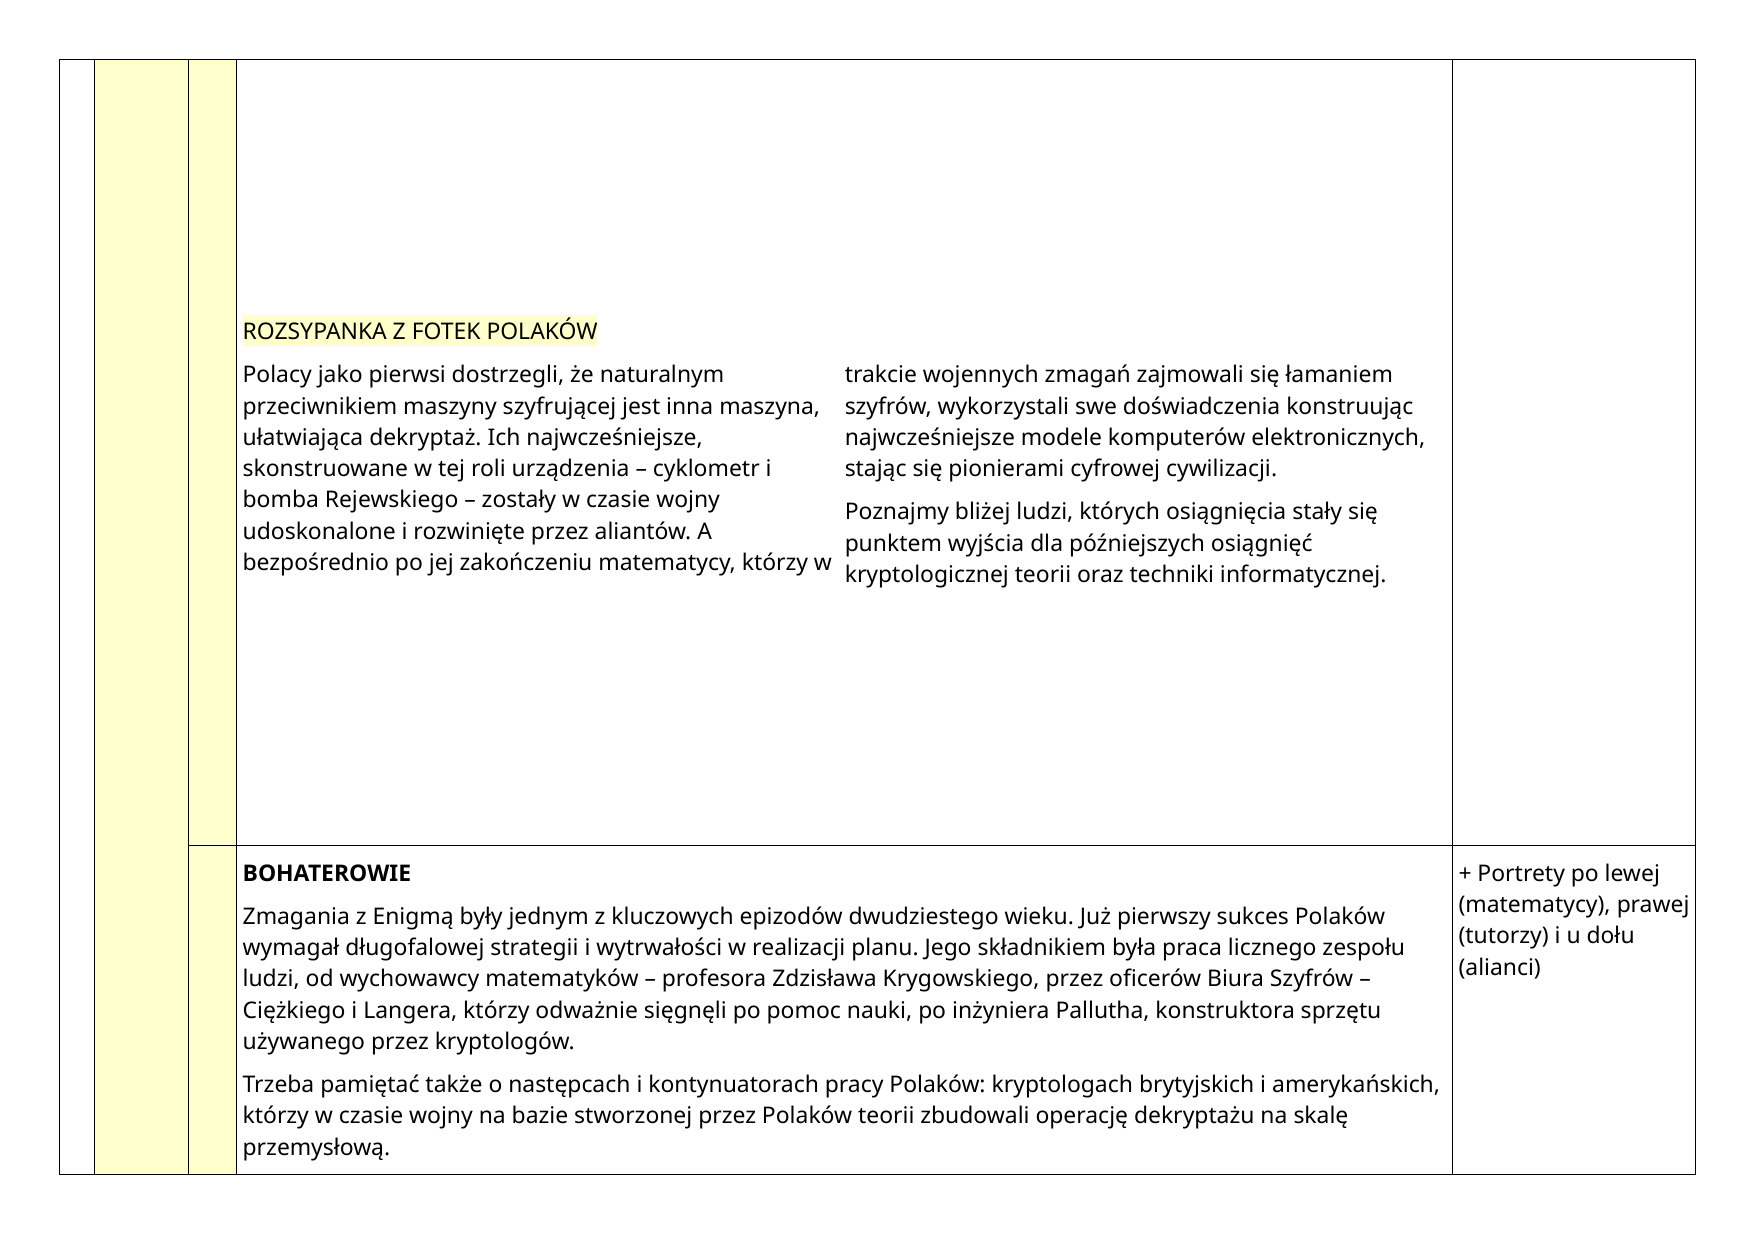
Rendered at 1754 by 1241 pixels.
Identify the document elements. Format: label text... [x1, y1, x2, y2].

table_cell BOHATEROWIE Zmagania z Enigmą były jednym z kluczowych epizodów dwudziestego wieku. Już pierwszy sukces Polaków wymagał długofalowej strategii i wytrwałości w realizacji planu. Jego składnikiem była praca licznego zespołu ludzi, od wychowawcy matematyków – profesora Zdzisława Krygowskiego, przez oficerów Biura Szyfrów – Ciężkiego i Langera, którzy odważnie sięgnęli po pomoc nauki, po inżyniera Pallutha, konstruktora sprzętu używanego przez kryptologów. Trzeba pamiętać także o następcach i kontynuatorach pracy Polaków: kryptologach brytyjskich i amerykańskich, którzy w czasie wojny na bazie stworzonej przez Polaków teorii zbudowali operację dekryptażu na skalę przemysłową. [237, 846, 1452, 1173]
table_cell Ściana lewa wewnątrz [60, 60, 94, 1173]
table_cell ROZSYPANKA Z FOTEK POLAKÓW Polacy jako pierwsi dostrzegli, że naturalnym przeciwnikiem maszyny szyfrującej jest inna maszyna, ułatwiająca dekryptaż. Ich najwcześniejsze, skonstruowane w tej roli urządzenia – cyklometr i bomba Rejewskiego – zostały w czasie wojny udoskonalone i rozwinięte przez aliantów. A bezpośrednio po jej zakończeniu matematycy, którzy w trakcie wojennych zmagań zajmowali się łamaniem szyfrów, wykorzystali swe doświadczenia konstruując najwcześniejsze modele komputerów elektronicznych, stając się pionierami cyfrowej cywilizacji. Poznajmy bliżej ludzi, których osiągnięcia stały się punktem wyjścia dla późniejszych osiągnięć kryptologicznej teorii oraz techniki informatycznej. [237, 60, 1452, 844]
table_cell [1453, 60, 1695, 844]
table_cell [95, 60, 188, 1173]
table_cell + Portrety po lewej (matematycy), prawej (tutorzy) i u dołu (alianci) [1453, 846, 1695, 1173]
table_cell [189, 60, 236, 844]
table_cell [189, 846, 236, 1173]
